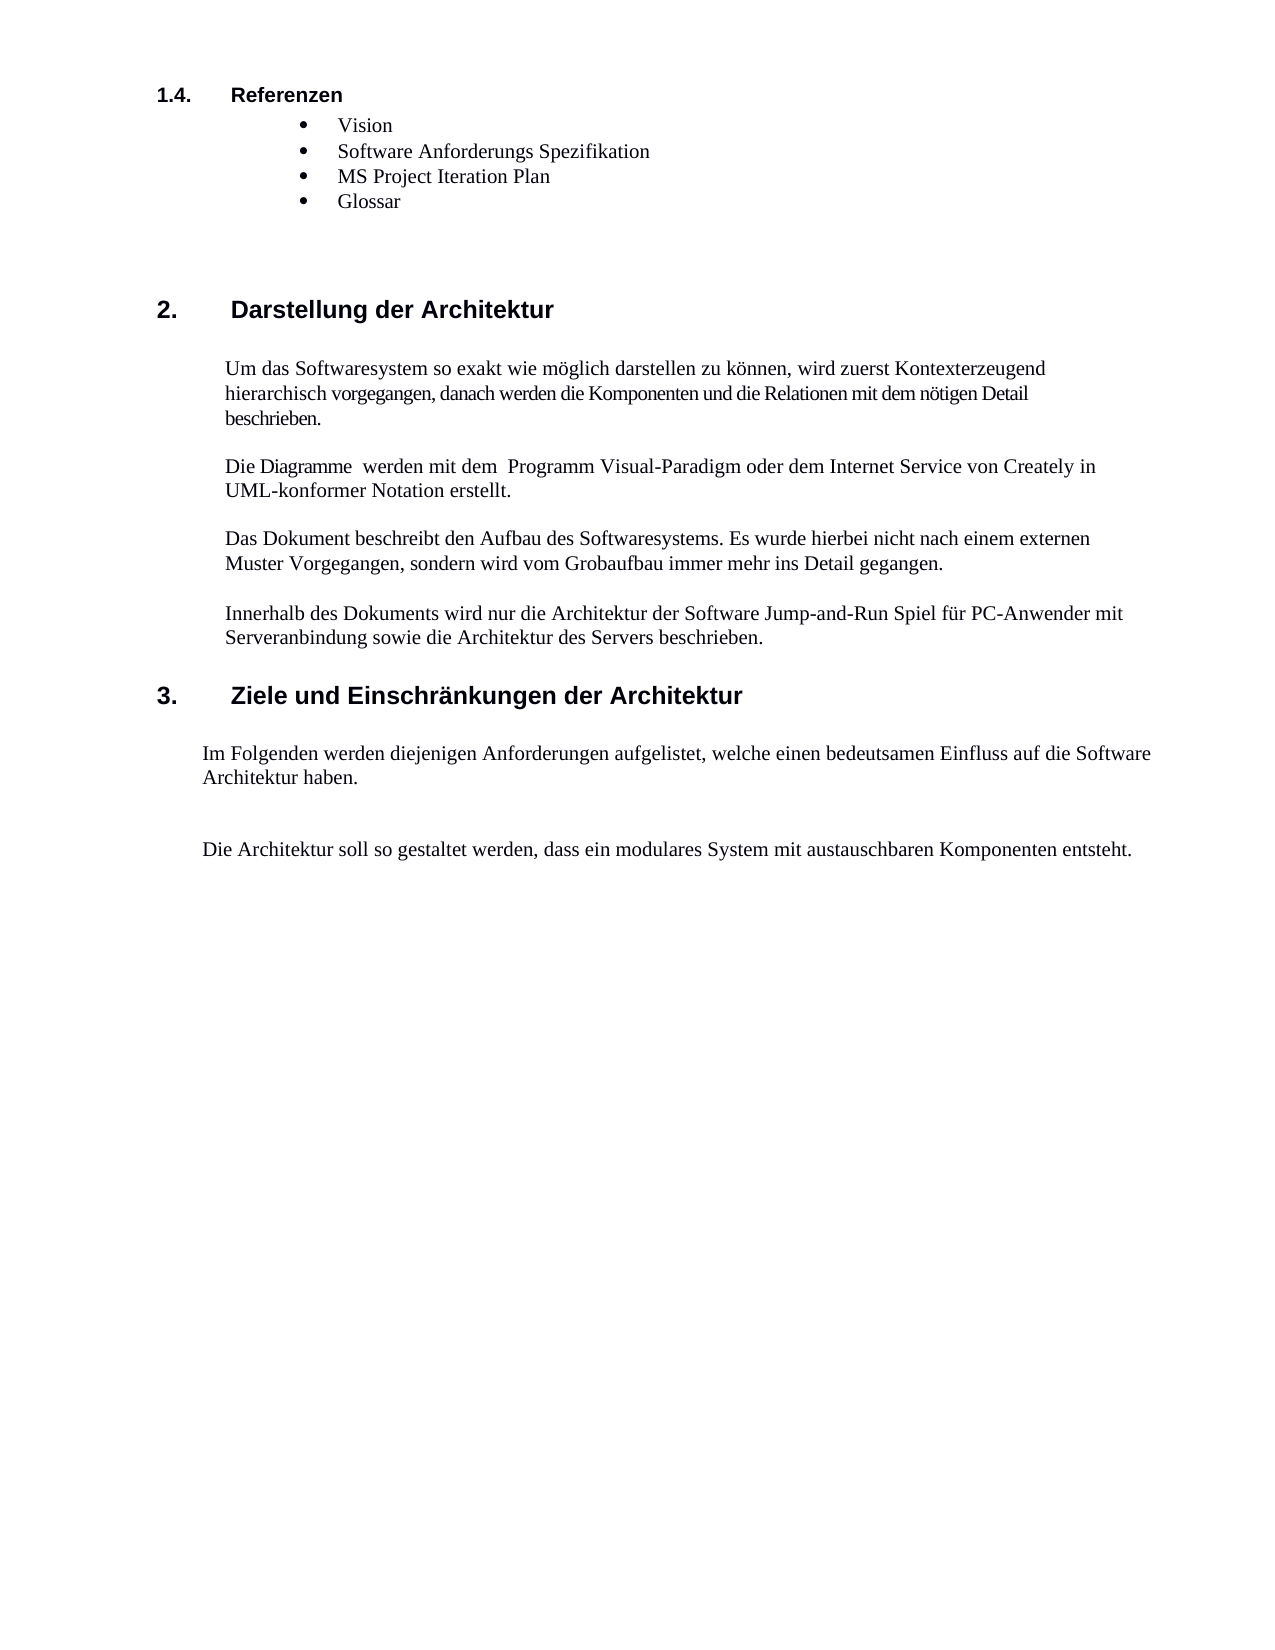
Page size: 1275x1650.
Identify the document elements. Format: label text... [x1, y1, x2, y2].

text Um das Softwaresystem so exakt wie möglich darstellen zu können, wird zuerst Kontexterzeugend hierarchisch vorgegangen, danach werden die Komponenten und die Relationen mit dem nötigen Detail beschrieben. [225, 356, 1103, 429]
subtitle Darstellung der Architektur [157, 295, 1191, 324]
text Das Dokument beschreibt den Aufbau des Softwaresystems. Es wurde hierbei nicht nach einem externen Muster Vorgegangen, sondern wird vom Grobaufbau immer mehr ins Detail gegangen. [225, 526, 1125, 575]
list Software Anforderungs Spezifikation [300, 138, 1152, 163]
text Die Diagramme werden mit dem Programm Visual-Paradigm oder dem Internet Service von Creately in UML-konformer Notation erstellt. [225, 454, 1152, 502]
subtitle Referenzen [157, 83, 1152, 107]
subtitle Ziele und Einschränkungen der Architektur [157, 681, 1191, 710]
text Die Architektur soll so gestaltet werden, dass ein modulares System mit austauschbaren Komponenten entsteht. [202, 837, 1152, 861]
list MS Project Iteration Plan [300, 163, 1152, 189]
text Innerhalb des Dokuments wird nur die Architektur der Software Jump-and-Run Spiel für PC-Anwender mit Serveranbindung sowie die Architektur des Servers beschrieben. [225, 601, 1152, 649]
text Im Folgenden werden diejenigen Anforderungen aufgelistet, welche einen bedeutsamen Einfluss auf die Software Architektur haben. [202, 741, 1152, 789]
list Vision [300, 112, 1152, 138]
list Glossar [300, 189, 1152, 213]
